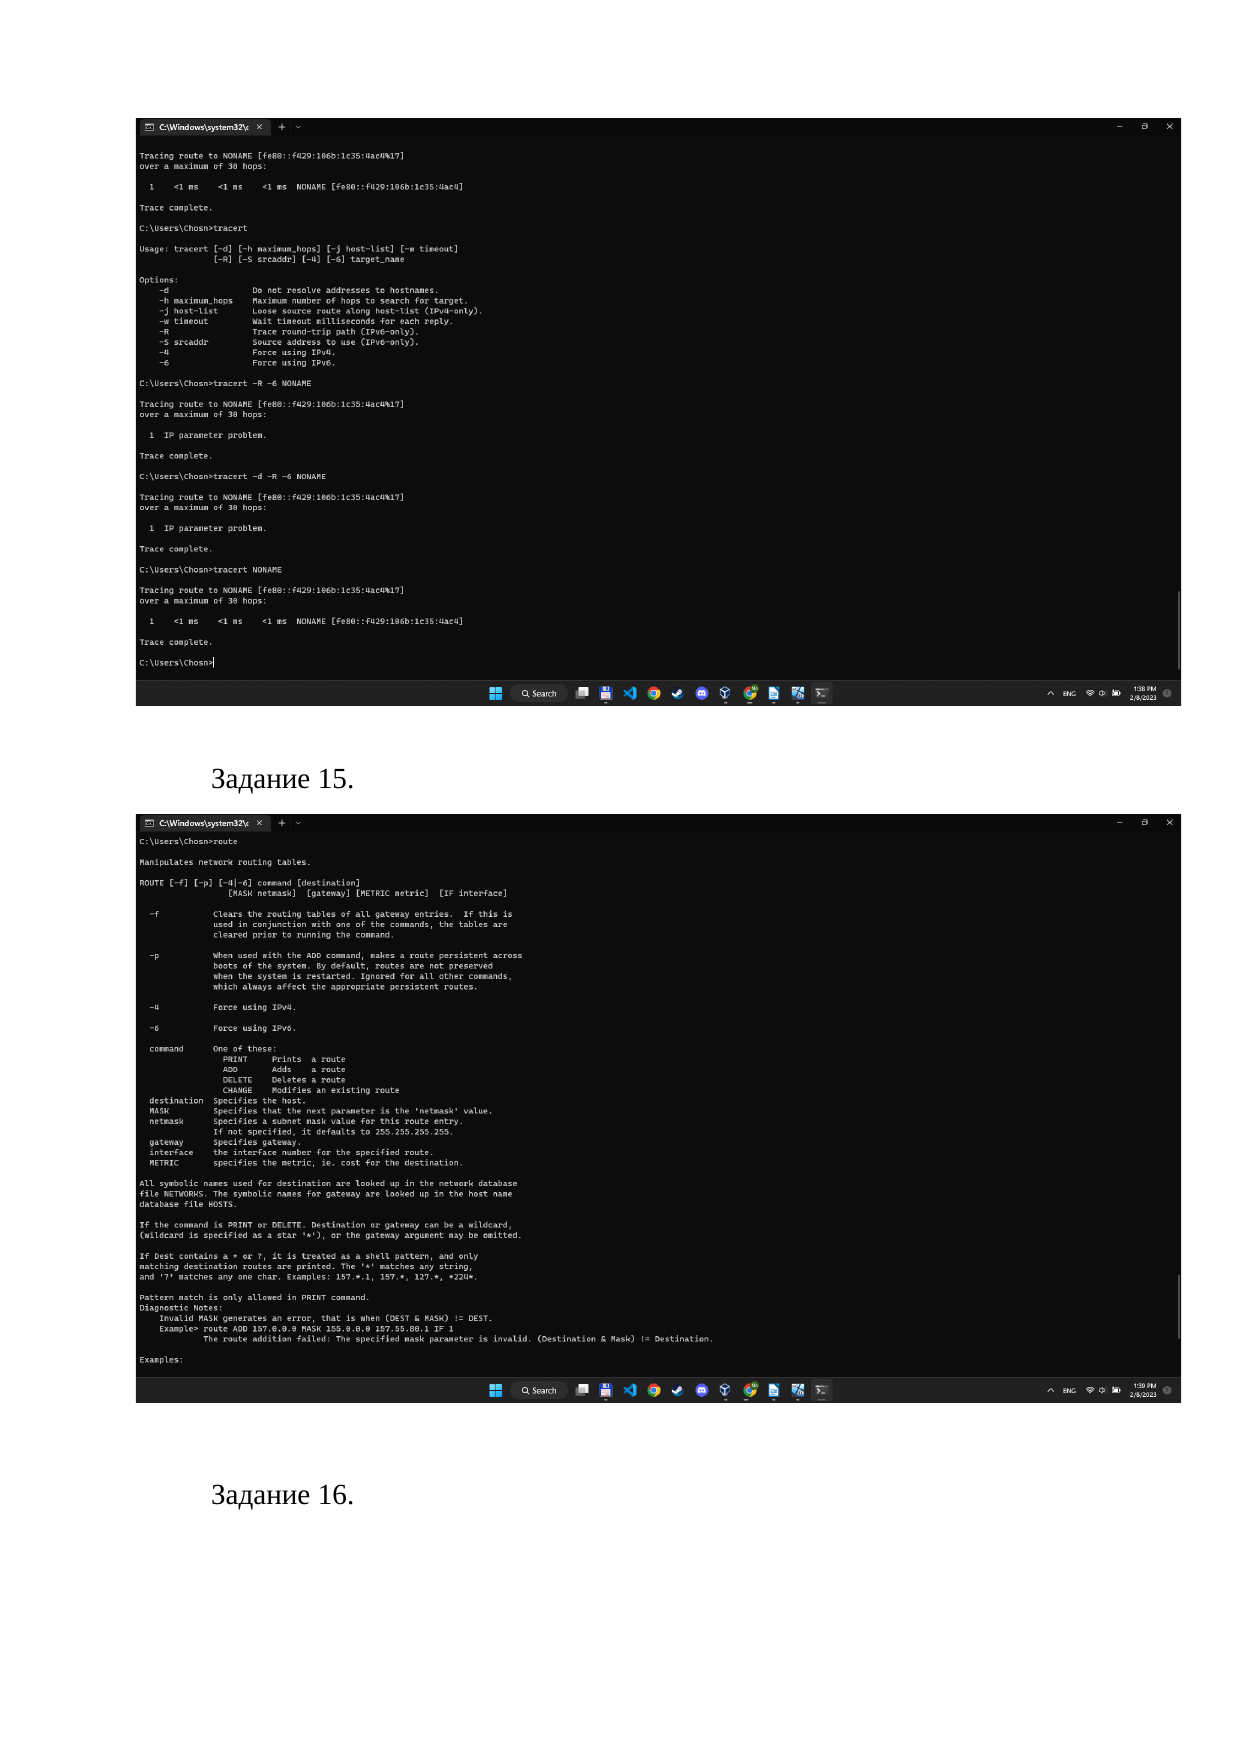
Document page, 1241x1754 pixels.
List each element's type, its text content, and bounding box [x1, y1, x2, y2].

picture [135, 814, 1182, 1403]
picture [135, 118, 1182, 706]
text Задание 16. [136, 1477, 1181, 1510]
text Задание 15. [136, 761, 1181, 795]
